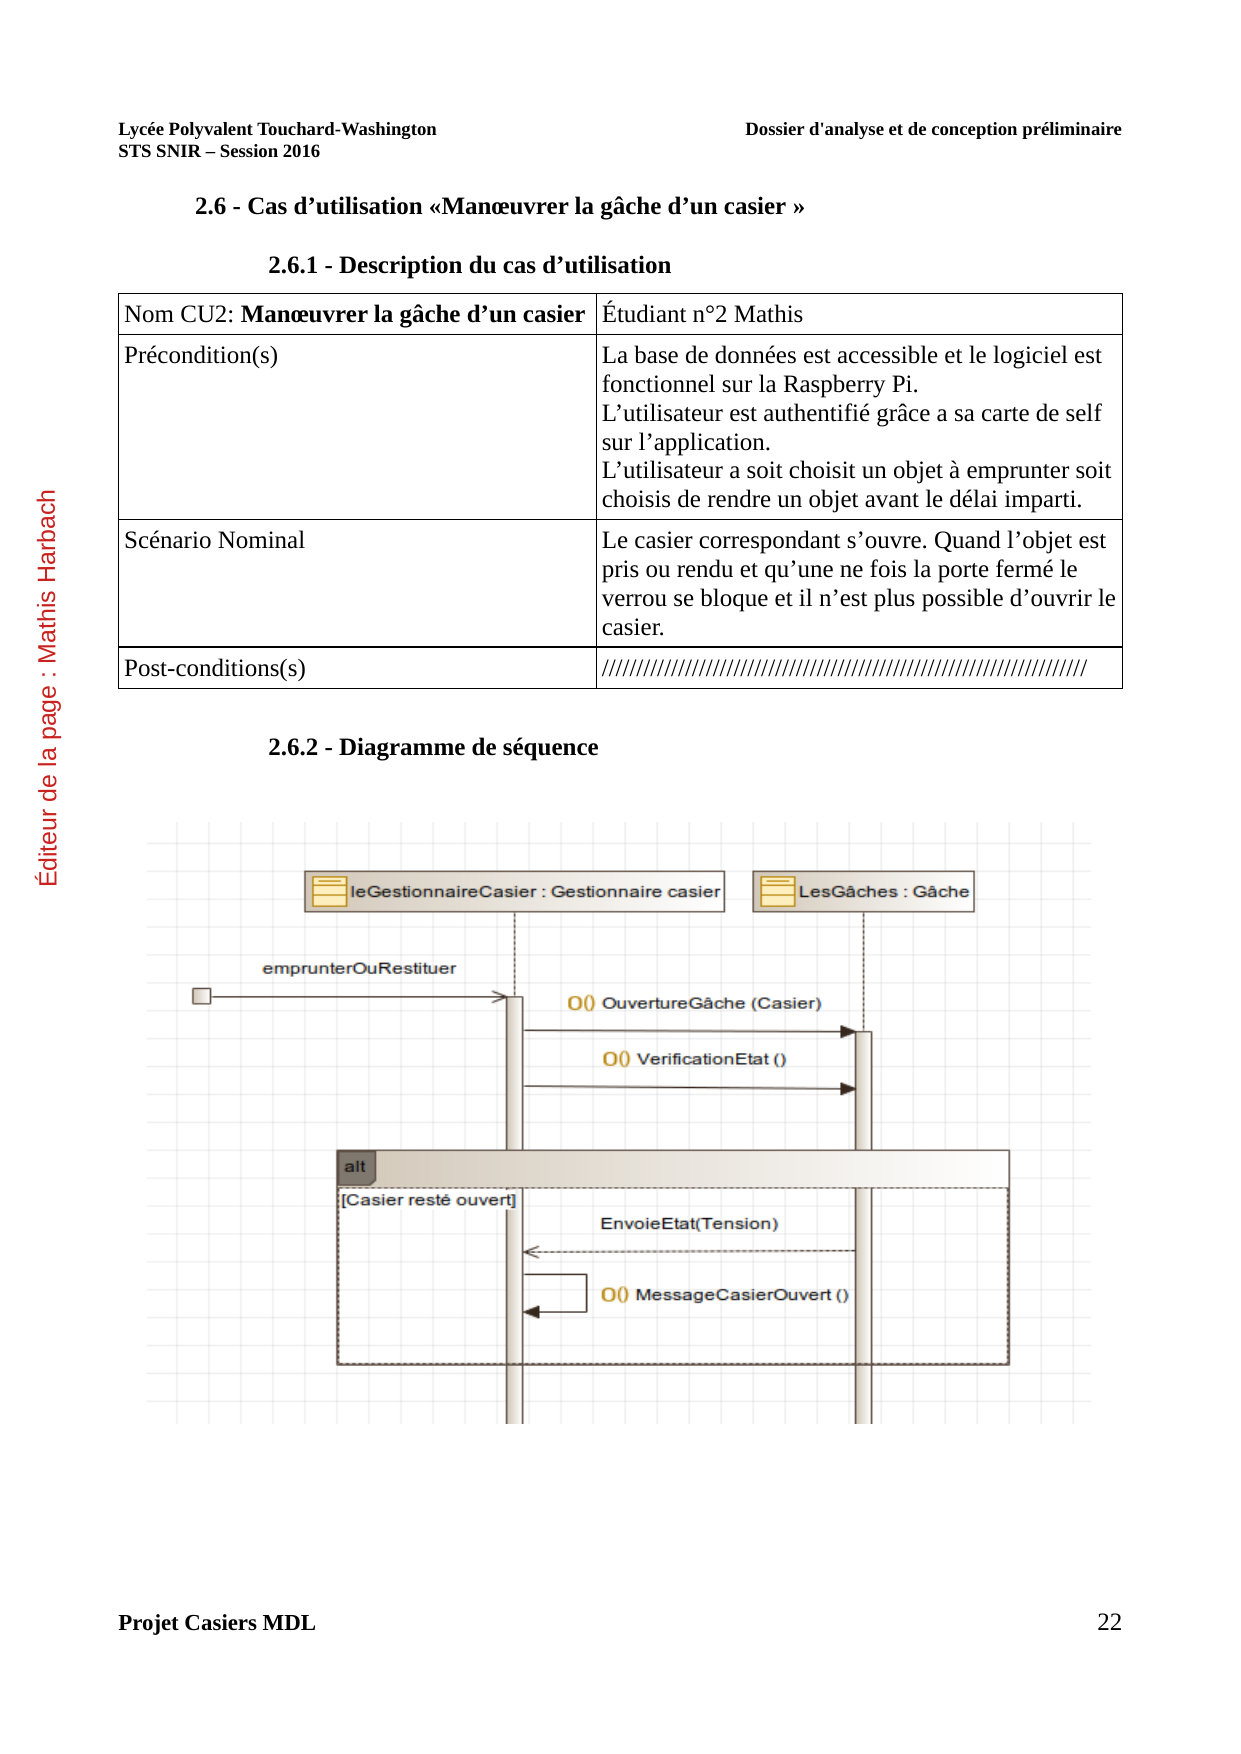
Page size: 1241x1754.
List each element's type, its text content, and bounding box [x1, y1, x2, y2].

subtitle 2.6.1 - Description du cas d’utilisation [118, 247, 1122, 280]
table_cell Précondition(s) [119, 335, 596, 519]
table_cell Scénario Nominal [119, 520, 596, 646]
table_cell Le casier correspondant s’ouvre. Quand l’objet est pris ou rendu et qu’une ne fois la porte fermé le verrou se bloque et il n’est plus possible d’ouvrir le casier. [597, 520, 1122, 646]
subtitle 2.6.2 - Diagramme de séquence [118, 732, 1122, 761]
table_header Étudiant n°2 Mathis [597, 294, 1122, 334]
table_cell La base de données est accessible et le logiciel est fonctionnel sur la Raspberry Pi. L’utilisateur est authentifié grâce a sa carte de self sur l’application. L’utilisateur a soit choisit un objet à emprunter soit choisis de rendre un objet avant le délai imparti. [597, 335, 1122, 519]
table_cell Post-conditions(s) [119, 648, 596, 688]
subtitle 2.6 - Cas d’utilisation «Manœuvrer la gâche d’un casier » [195, 191, 1122, 219]
table_cell ////////////////////////////////////////////////////////////////////// [597, 648, 1122, 688]
table_header Nom CU2: Manœuvrer la gâche d’un casier [119, 294, 596, 334]
picture [146, 822, 1092, 1424]
